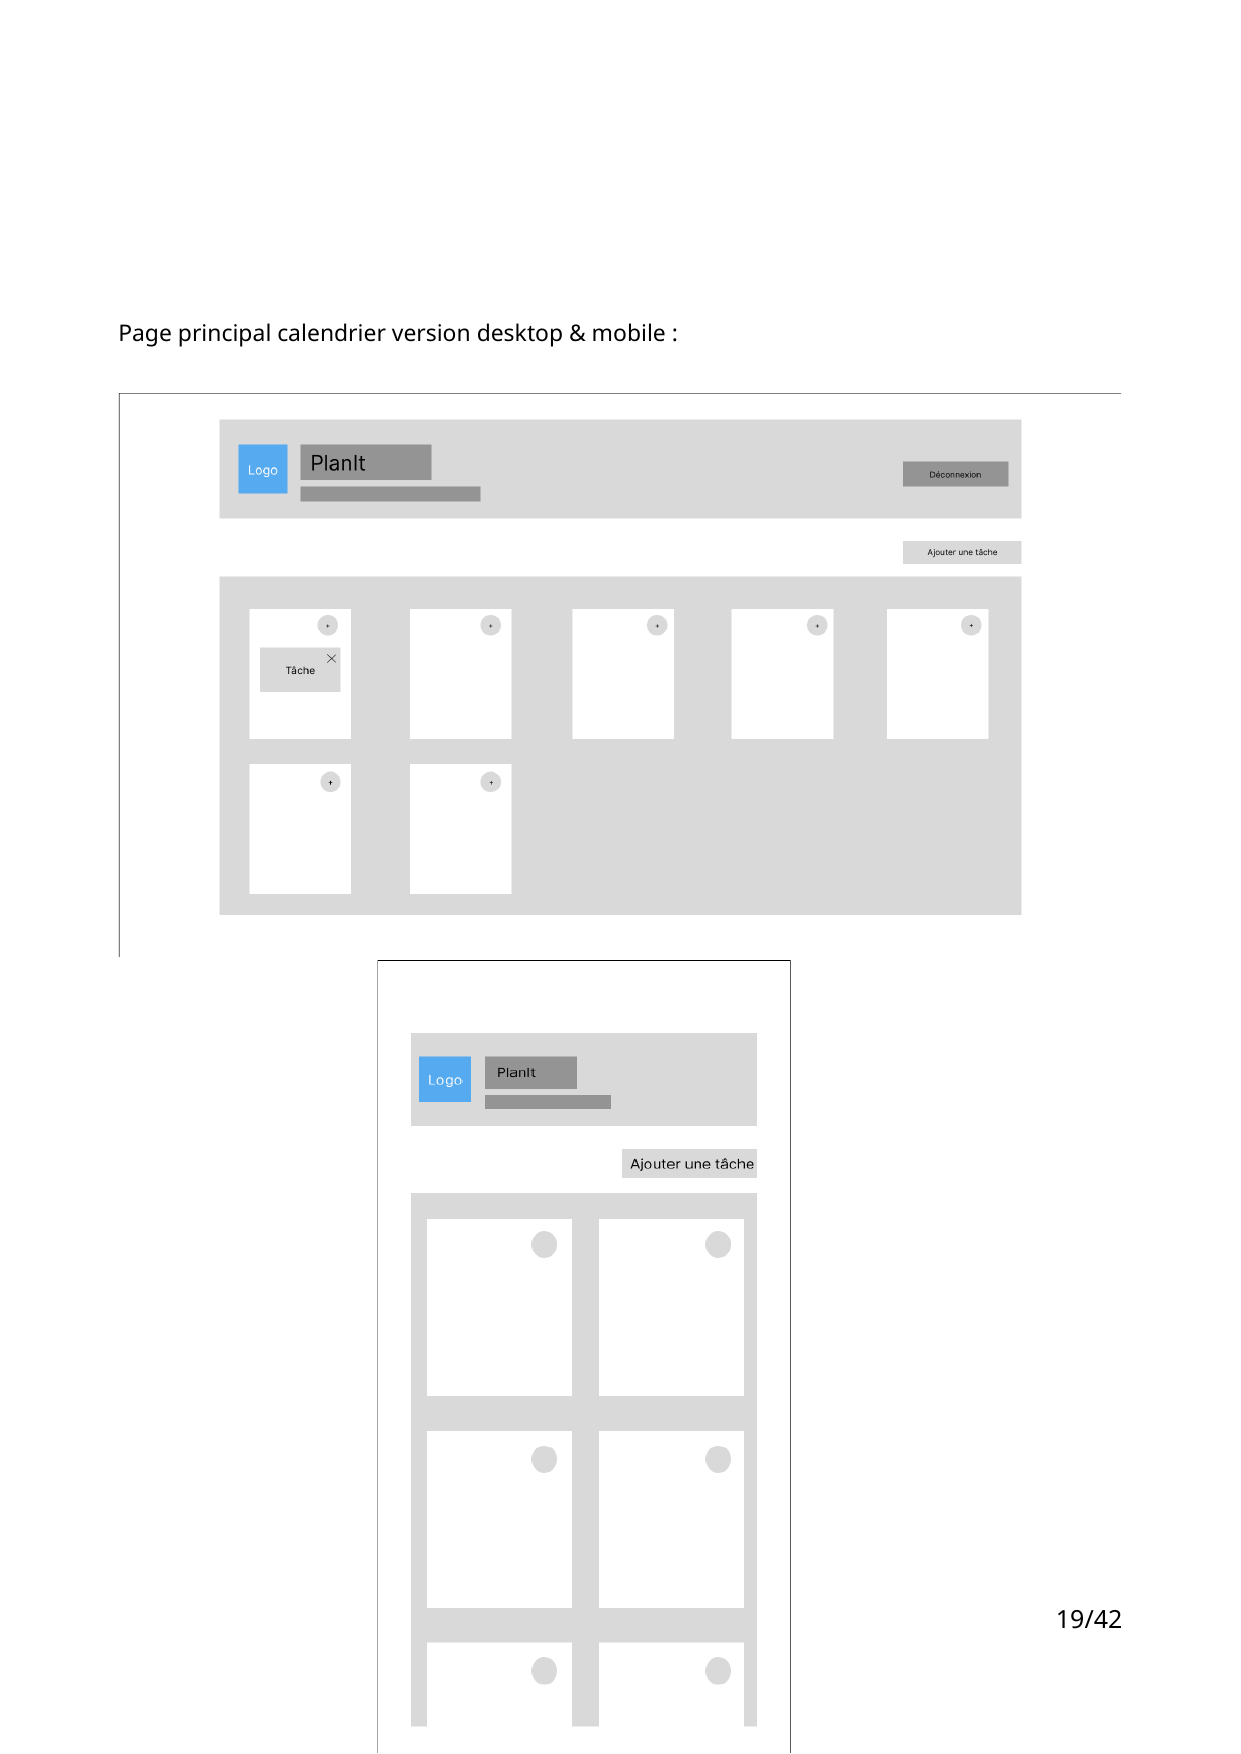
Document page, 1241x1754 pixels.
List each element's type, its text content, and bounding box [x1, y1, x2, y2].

picture [186, 431, 1123, 958]
picture [413, 1013, 793, 1754]
text Page principal calendrier version desktop & mobile : [118, 317, 1122, 348]
